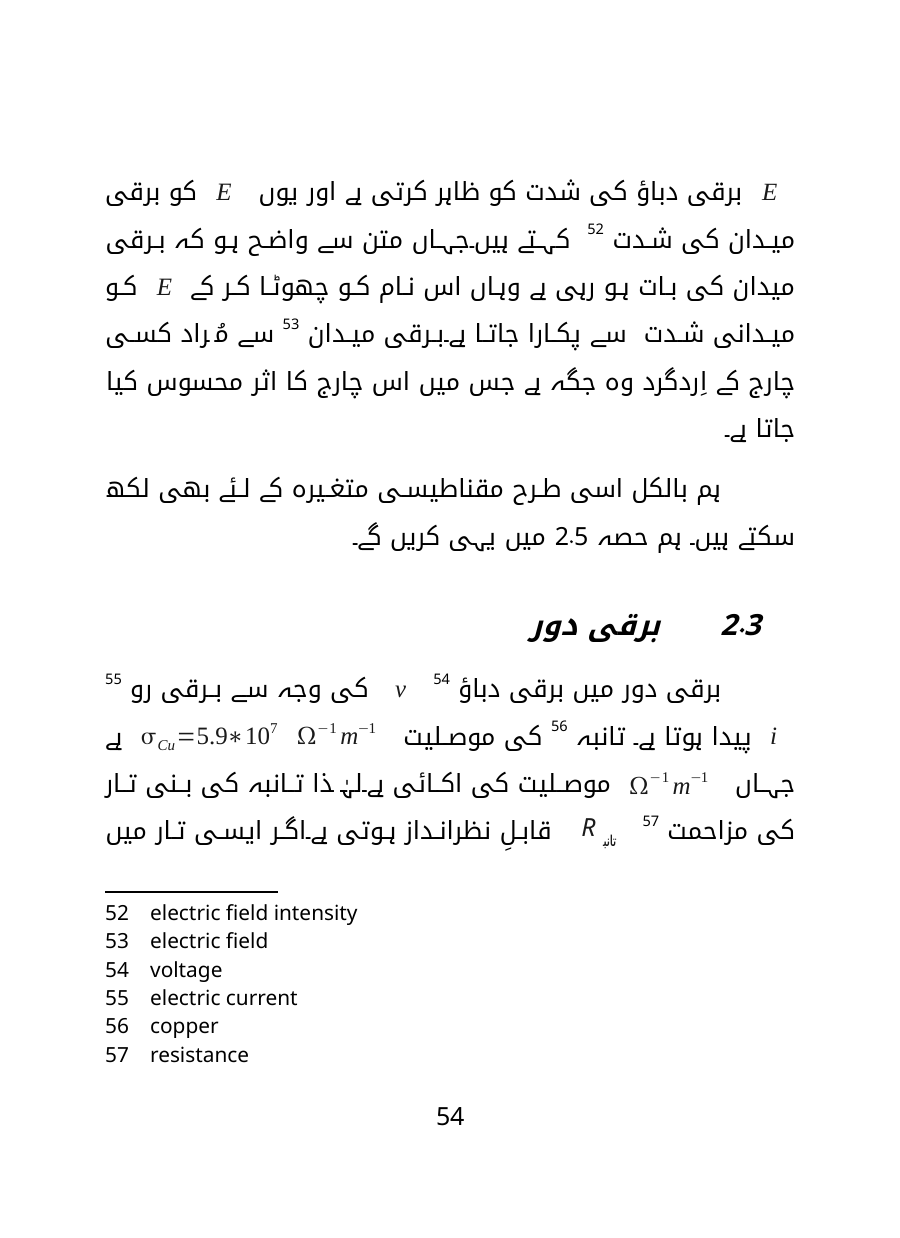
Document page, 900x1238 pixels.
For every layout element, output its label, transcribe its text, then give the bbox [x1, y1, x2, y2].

text electric field intensity [105, 898, 795, 926]
text electric current [105, 983, 795, 1012]
text electric field [105, 926, 795, 955]
text ہم بالکل اسی طرح مقناطیسی متغیرہ کے لئے بھی لکھ سکتے ہیں۔ ہم حصہ 2.5 میں یہی کریں گے۔ [105, 465, 795, 560]
text voltage [105, 955, 795, 983]
text ہیں۔ شکل سے واضع ہے کہ برقی رو سلاخ کی رقبہ عمودی تراشسے گزرتی ہے لہٰذا مساوات 2.9 کے تحتبرقی رو کی کثافت کو ظاہر کرتی ہے۔ اسی وجہ سےکو کثافتِ برقی رو ہی کہتے ہیں۔ اسی طرح مساوات 2.10 سے یہ واضع ہے کہبرقی دباؤ کی شدت کو ظاہر کرتی ہے اور یوں کو برقی میدان کی شدت کہتے ہیں۔جہاں متن سے واضح ہو کہ برقی میدان کی بات ہو رہی ہے وہاں اس نام کو چھوٹا کر کےکو میدانی شدت سے پکارا جاتا ہے۔برقی میدان سے مُراد کسی چارج کے اِردگرد وہ جگہ ہے جس میں اس چارج کا اثر محسوس کیا جاتا ہے۔ [105, 168, 795, 453]
text resistance [105, 1040, 795, 1068]
text برقی دور میں برقی دباؤ کی وجہ سے برقی رو پیدا ہوتا ہے۔ تانبہ کی موصلیت ہے جہاں موصلیت کی اکائی ہے۔لہٰذا تانبہ کی بنی تار کی مزاحمت قابلِ نظرانداز ہوتی ہے۔اگر ایسی تار میں برقی روکا گزر ہو، تو اس تار کی مزاحمت میں، اوہم کے قانون کے تحت، برقی دباؤ گھٹے گا اور اس گھٹنے کی مقدارہو گی۔ کی قابلِ نظر انداز ہونے کی وجہ سے یہ مقدار بھی قابلِ نظر انداز ہو گی۔ اس کا مطلب ہے کہ برقی دباؤ کی بغیر گھٹے ایک جگہ سے دوسری جگہ رسائی ممکن ہے ۔ اسی لئے تانبہ کی تار کو عموما برقی دباؤ کی ایک جگہ سے دوسری جگہ رسائی کے لئے استعمال کیا جاتا ہے اور اس کی مزاحمت کو صفر ہی سمجھا جاتا ہے۔ شکل 2.3 حصہ الف میں ایک ایسا ہی برقی دور دکھایا گیا ہے۔اس برقی دور میں کل تار کی مزاحمتہے۔ اگر تار کی مزاحمت کو نظرانداز کیا جا سکے تو ہمیں برقی دور 2.3 حصہ ب ملتا ہے۔اس برقی دور میں برقی دباؤ کو مزاحمتتک بغیر گھٹائے پہنچایا گیا ہے۔ [105, 666, 795, 855]
subtitle برقی دور [105, 598, 720, 653]
text copper [105, 1012, 795, 1040]
